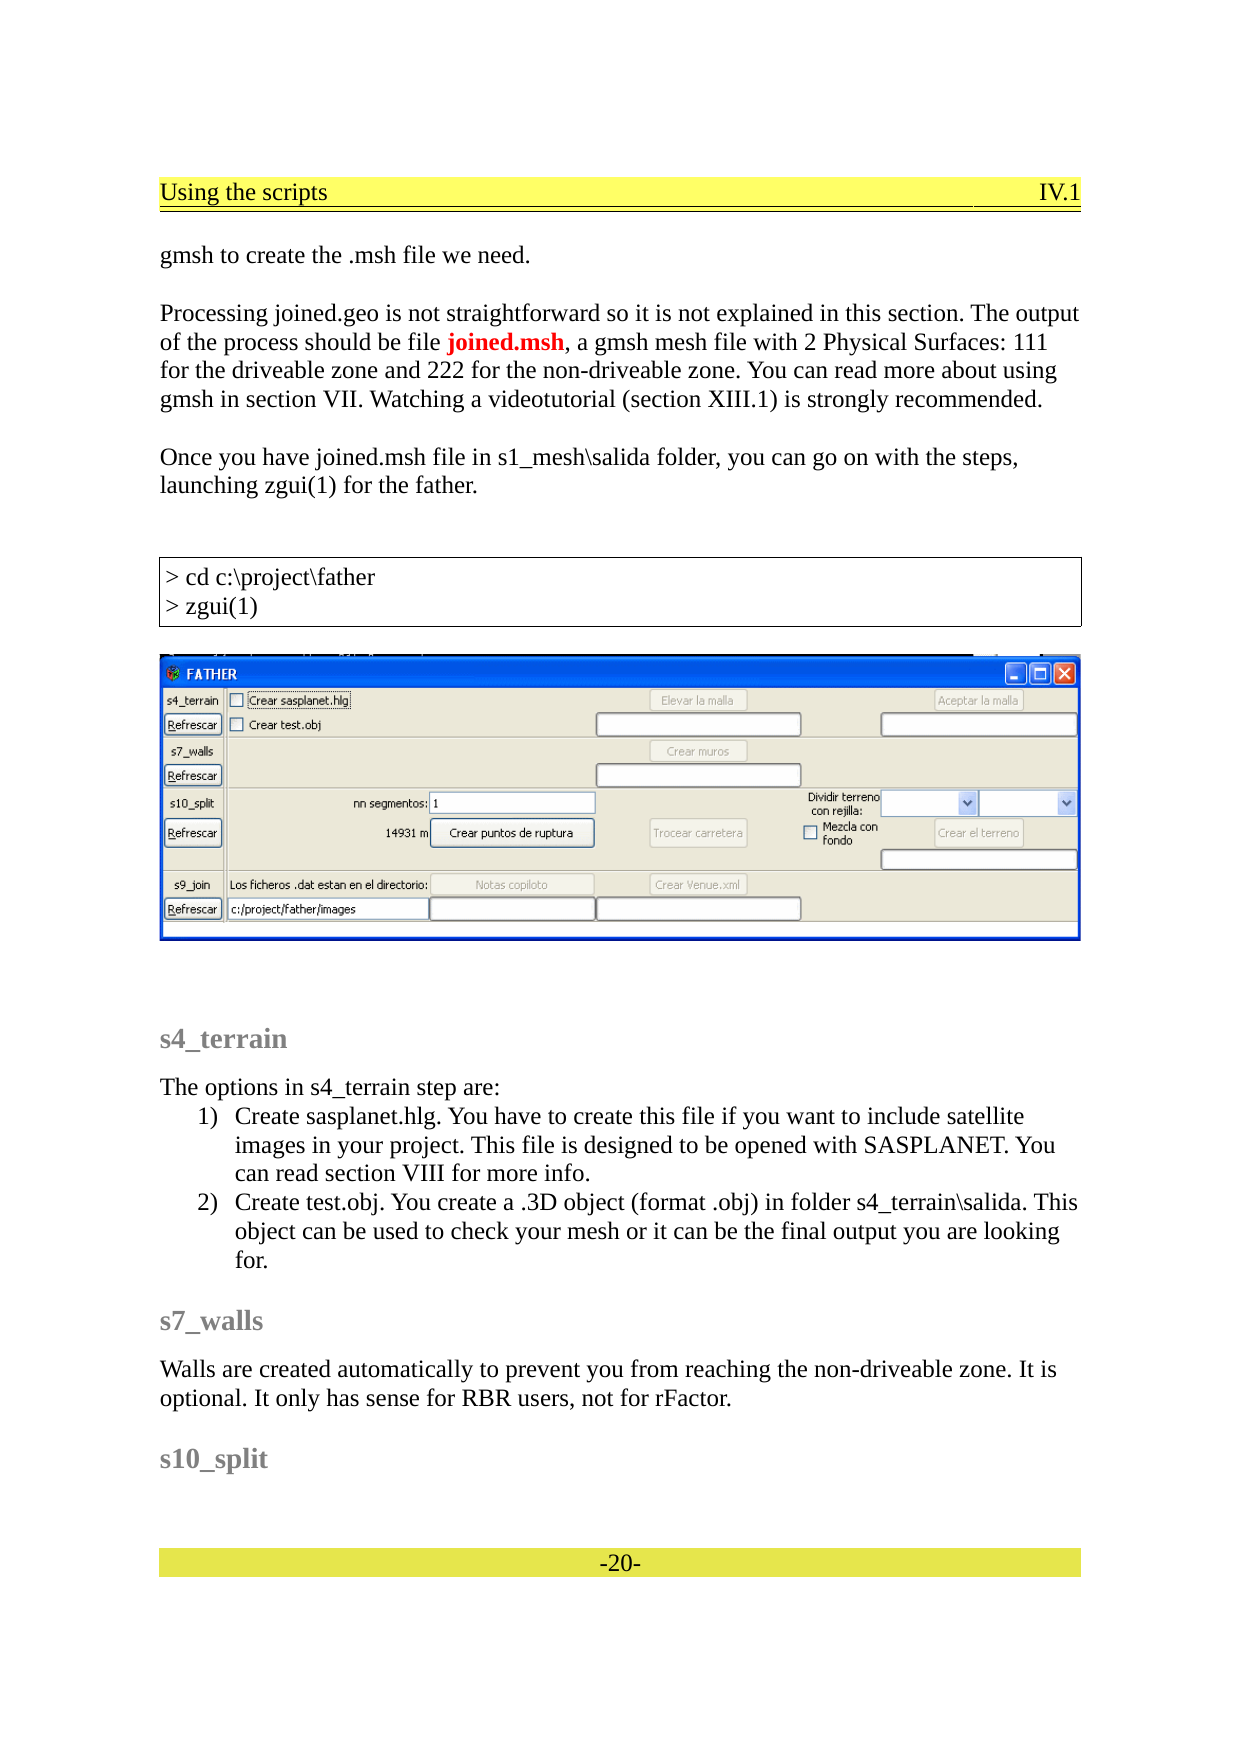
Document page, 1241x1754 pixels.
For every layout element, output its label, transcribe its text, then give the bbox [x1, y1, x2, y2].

subtitle s10_split [159, 1441, 1081, 1475]
subtitle s7_walls [159, 1303, 1081, 1336]
subtitle s4_terrain [159, 1021, 1081, 1054]
picture [159, 654, 1081, 941]
table_header > cd c:\project\father > zgui(1) [160, 558, 1081, 626]
text Processing joined.geo is not straightforward so it is not explained in this section. The output of the process should be file joined.msh, a gmsh mesh file with 2 Physical Surfaces: 111 for the driveable zone and 222 for the non-driveable zone. You can read more about using gmsh in section VII. Watching a videotutorial (section XIII.1) is strongly recommended. [159, 298, 1081, 413]
text gmsh to create the .msh file we need. [159, 240, 1081, 269]
text The options in s4_terrain step are: [159, 1072, 1081, 1101]
text Once you have joined.msh file in s1_mesh\salida folder, you can go on with the steps, launching zgui(1) for the father. [159, 442, 1081, 499]
text Walls are created automatically to prevent you from reaching the non-driveable zone. It is optional. It only has sense for RBR users, not for rFactor. [159, 1354, 1081, 1412]
list Create test.obj. You create a .3D object (format .obj) in folder s4_terrain\salida. This object can be used to check your mesh or it can be the final output you are looking for. [197, 1187, 1081, 1273]
list Create sasplanet.hlg. You have to create this file if you want to include satellite images in your project. This file is designed to be opened with SASPLANET. You can read section VIII for more info. [197, 1101, 1081, 1187]
